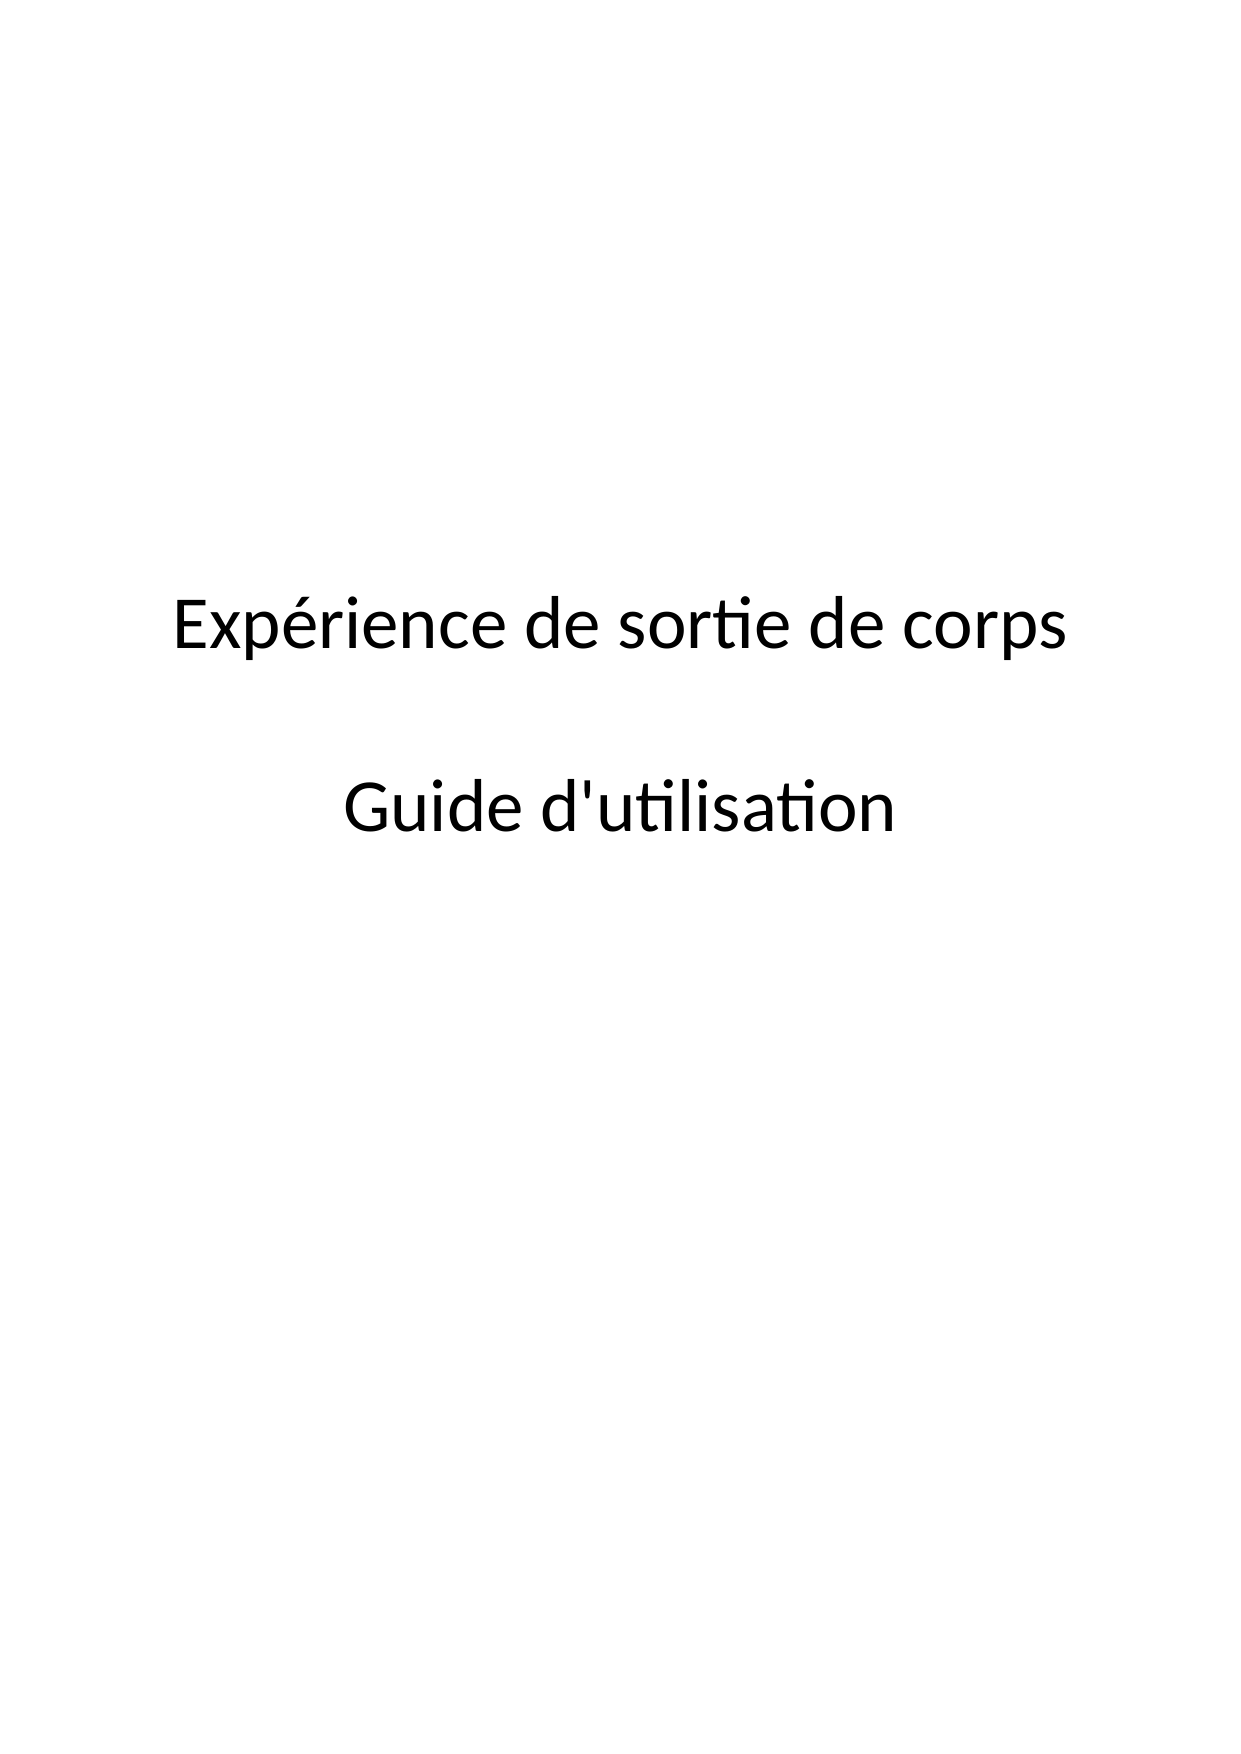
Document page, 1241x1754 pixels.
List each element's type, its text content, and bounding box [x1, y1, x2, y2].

text Guide d'utilisation [118, 759, 1122, 851]
text Expérience de sortie de corps [118, 576, 1122, 667]
